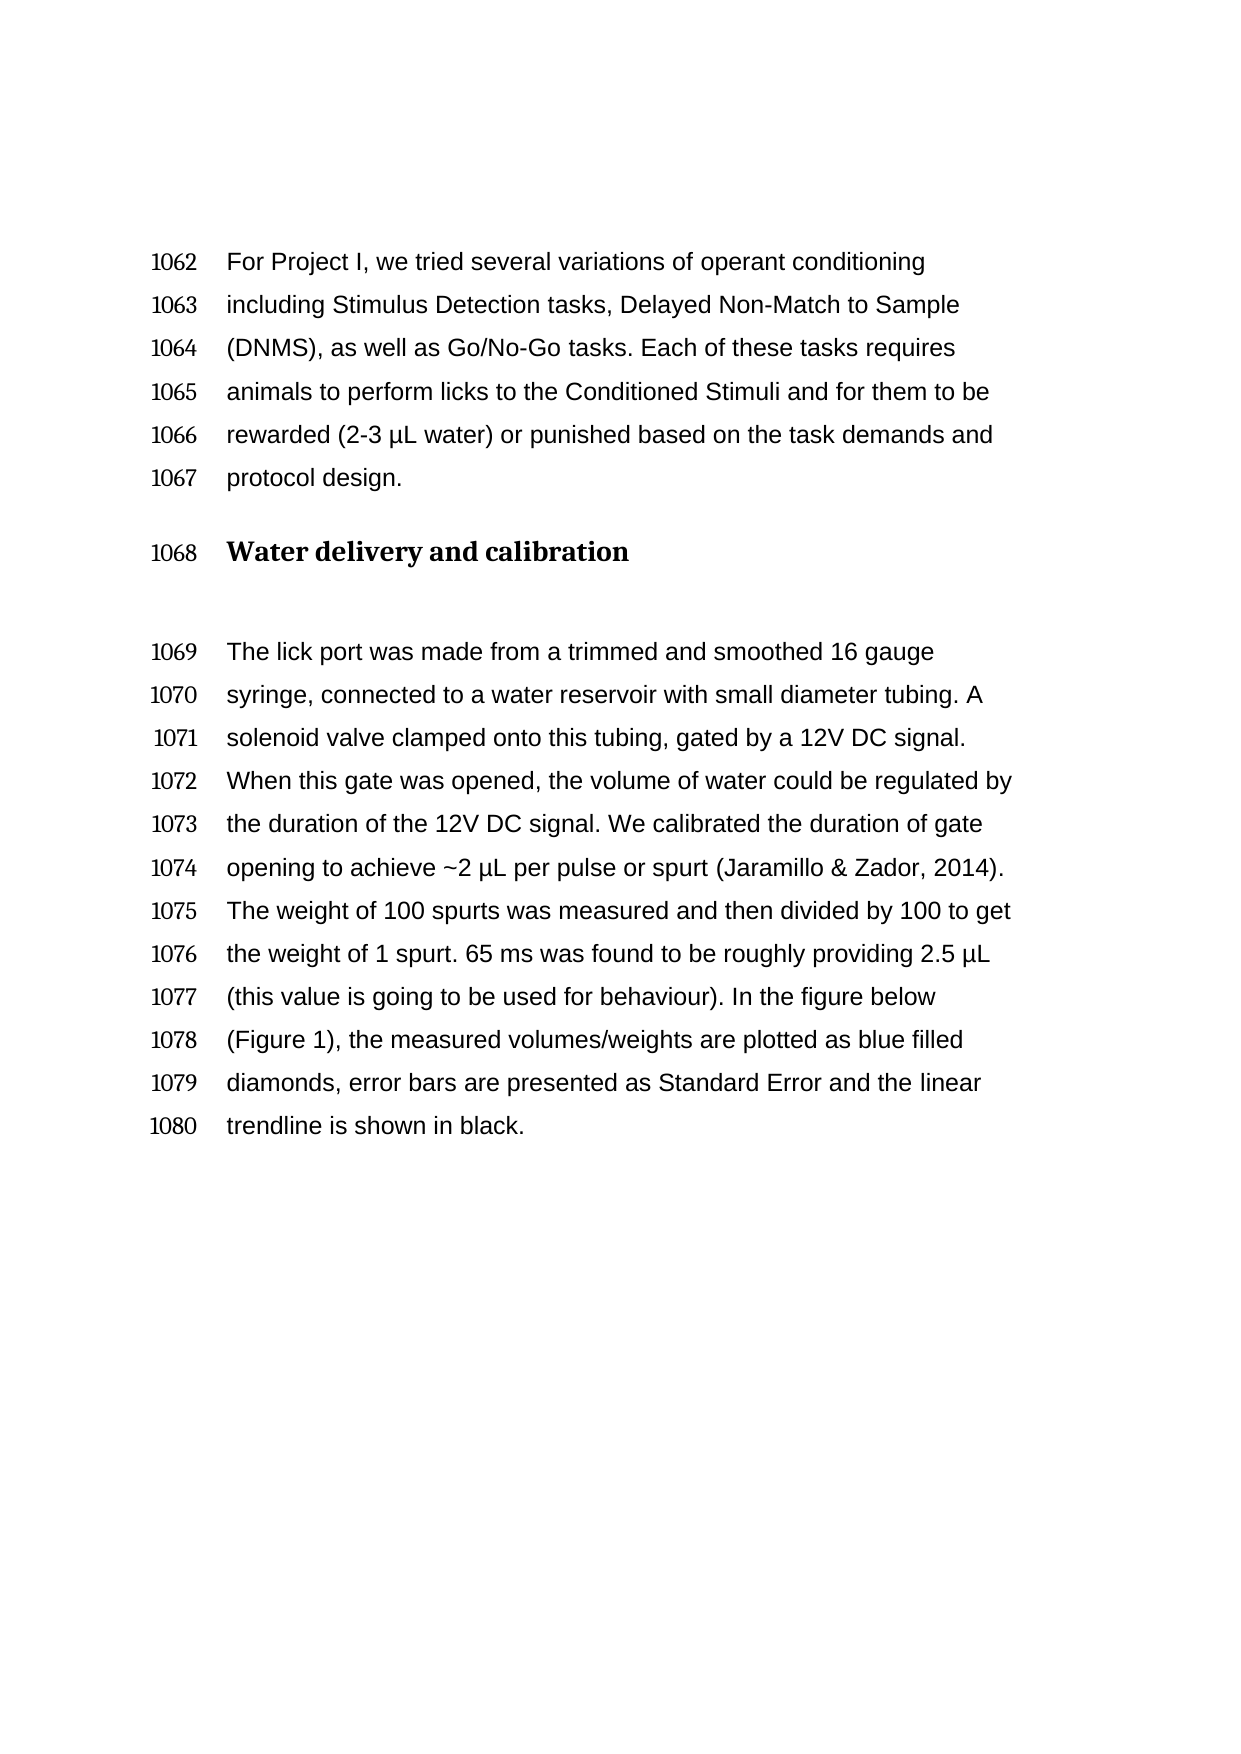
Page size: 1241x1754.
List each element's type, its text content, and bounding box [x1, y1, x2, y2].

text For Project I, we tried several variations of operant conditioning including Stimulus Detection tasks, Delayed Non-Match to Sample (DNMS), as well as Go/No-Go tasks. Each of these tasks requires animals to perform licks to the Conditioned Stimuli and for them to be rewarded (2-3 µL water) or punished based on the task demands and protocol design. [226, 247, 1014, 492]
text The lick port was made from a trimmed and smoothed 16 gauge syringe, connected to a water reservoir with small diameter tubing. A solenoid valve clamped onto this tubing, gated by a 12V DC signal. When this gate was opened, the volume of water could be regulated by the duration of the 12V DC signal. We calibrated the duration of gate opening to achieve ~2 µL per pulse or spurt (Jaramillo & Zador, 2014)⁠. The weight of 100 spurts was measured and then divided by 100 to get the weight of 1 spurt. 65 ms was found to be roughly providing 2.5 µL (this value is going to be used for behaviour). In the figure below (Figure 1), the measured volumes/weights are plotted as blue filled diamonds, error bars are presented as Standard Error and the linear trendline is shown in black. [226, 637, 1014, 1140]
subtitle Water delivery and calibration [226, 535, 1014, 569]
